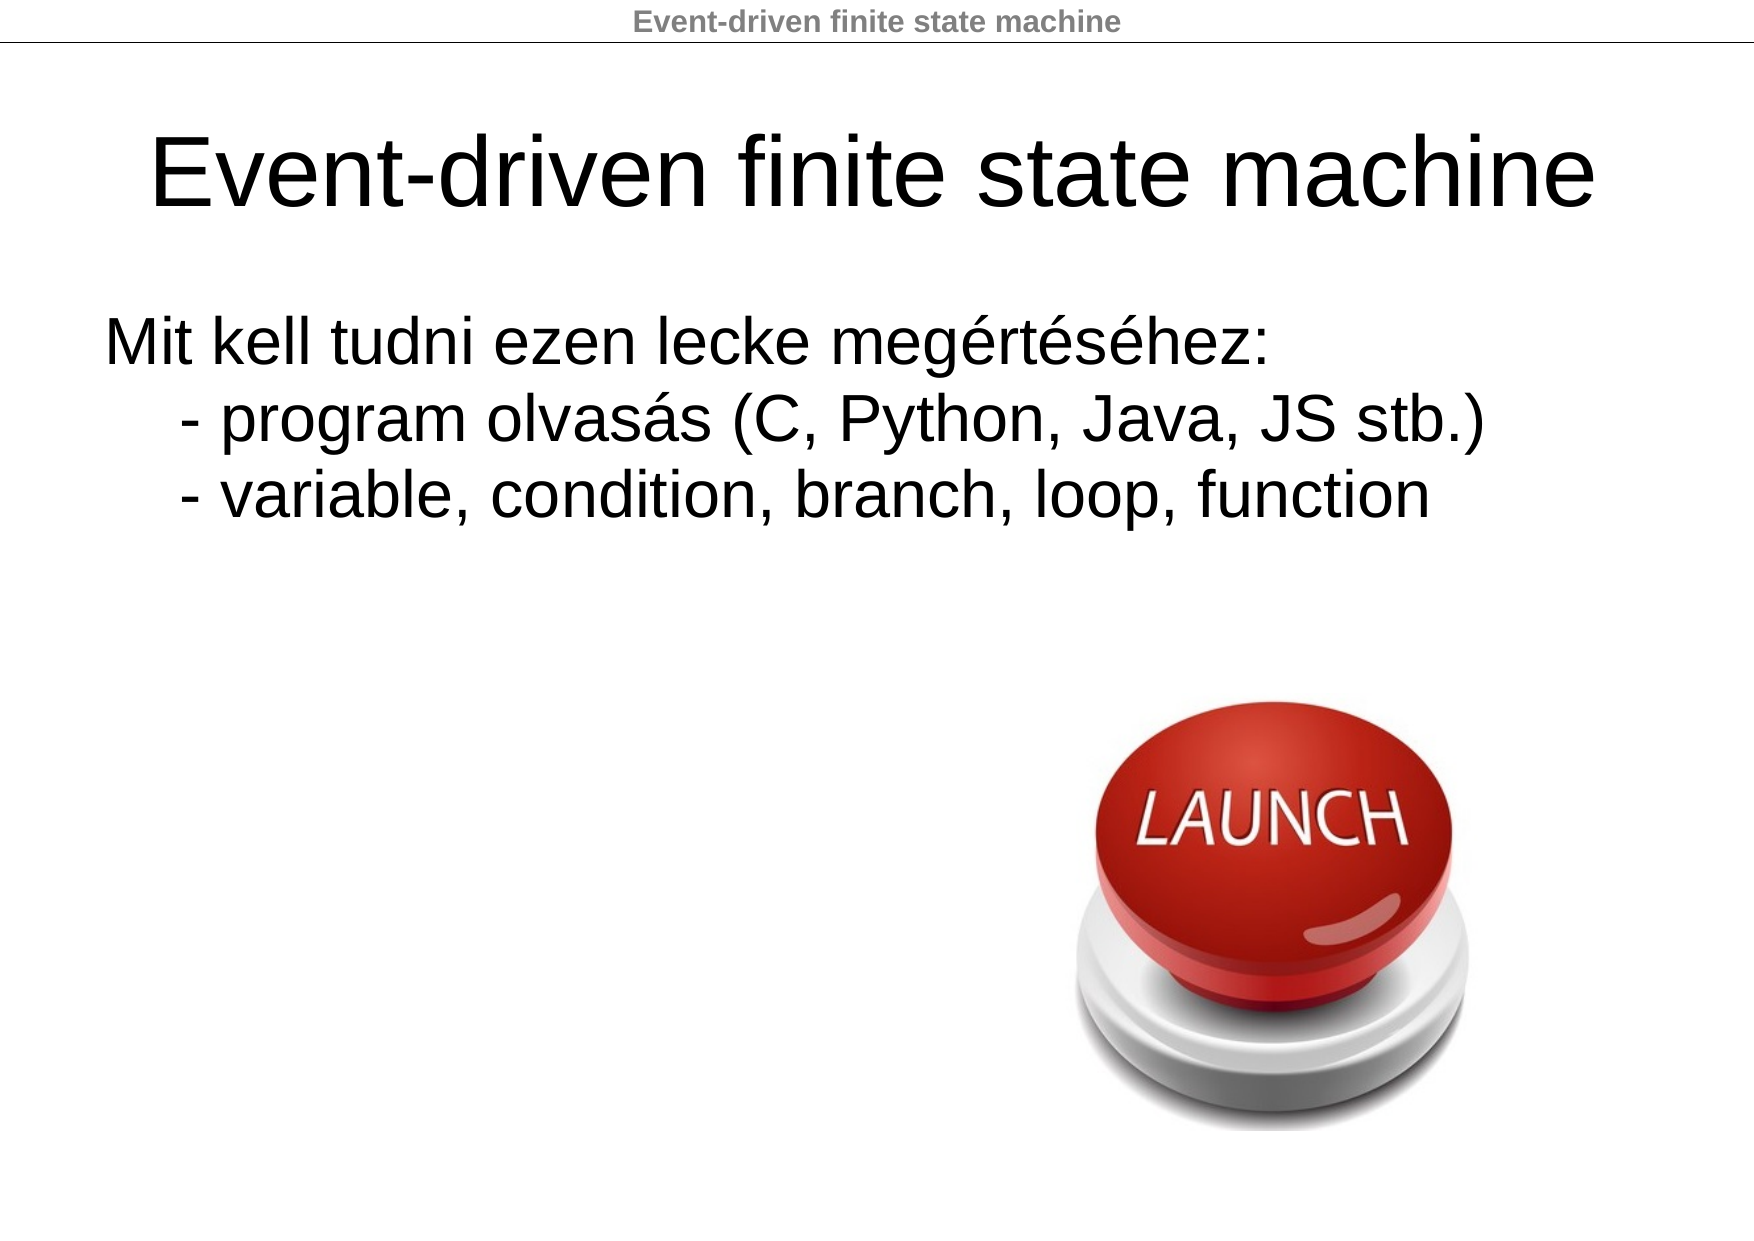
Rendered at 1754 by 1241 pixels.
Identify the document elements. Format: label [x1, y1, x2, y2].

picture [950, 693, 1609, 1131]
